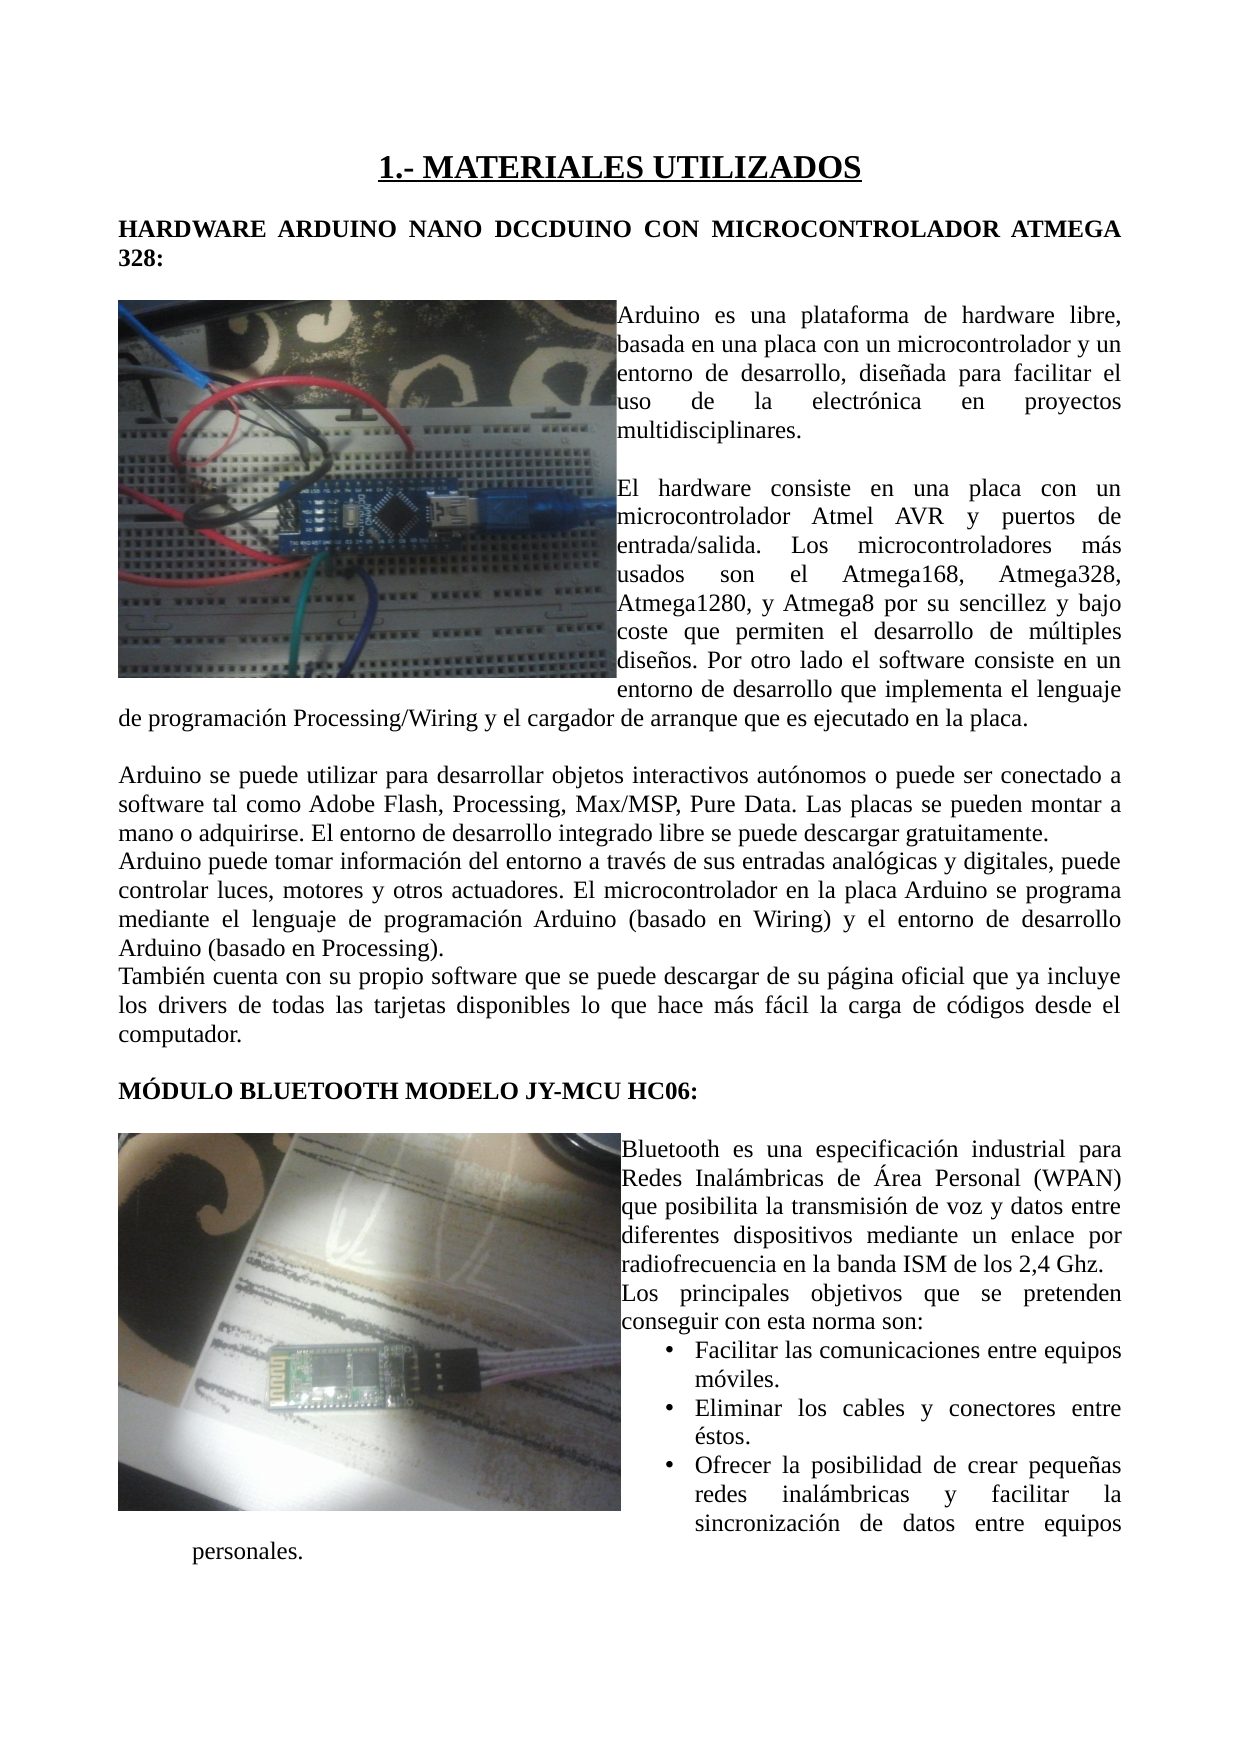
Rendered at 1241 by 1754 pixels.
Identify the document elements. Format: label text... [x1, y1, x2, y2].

text Bluetooth es una especificación industrial para Redes Inalámbricas de Área Personal (WPAN) que posibilita la transmisión de voz y datos entre diferentes dispositivos mediante un enlace por radiofrecuencia en la banda ISM de los 2,4 Ghz. [621, 1134, 1122, 1278]
list Facilitar las comunicaciones entre equipos móviles. [621, 1335, 1122, 1393]
text MÓDULO BLUETOOTH MODELO JY-MCU HC06: [118, 1076, 1122, 1105]
text El hardware consiste en una placa con un microcontrolador Atmel AVR y puertos de entrada/salida. Los microcontroladores más usados son el Atmega168, Atmega328, Atmega1280, y Atmega8 por su sencillez y bajo coste que permiten el desarrollo de múltiples diseños. Por otro lado el software consiste en un entorno de desarrollo que implementa el lenguaje de programación Processing/Wiring y el cargador de arranque que es ejecutado en la placa. [118, 473, 1122, 731]
text También cuenta con su propio software que se puede descargar de su página oficial que ya incluye los drivers de todas las tarjetas disponibles lo que hace más fácil la carga de códigos desde el computador. [118, 961, 1122, 1048]
list Eliminar los cables y conectores entre éstos. [621, 1393, 1122, 1450]
text Arduino es una plataforma de hardware libre, basada en una placa con un microcontrolador y un entorno de desarrollo, diseñada para facilitar el uso de la electrónica en proyectos multidisciplinares. [617, 300, 1122, 444]
list Ofrecer la posibilidad de crear pequeñas redes inalámbricas y facilitar la sincronización de datos entre equipos personales. [162, 1450, 1122, 1565]
text Arduino se puede utilizar para desarrollar objetos interactivos autónomos o puede ser conectado a software tal como Adobe Flash, Processing, Max/MSP, Pure Data. Las placas se pueden montar a mano o adquirirse. El entorno de desarrollo integrado libre se puede descargar gratuitamente. [118, 760, 1122, 846]
text 1.- MATERIALES UTILIZADOS [118, 147, 1122, 185]
picture [118, 300, 617, 678]
picture [118, 1133, 621, 1511]
text HARDWARE ARDUINO NANO DCCDUINO CON MICROCONTROLADOR ATMEGA 328: [118, 214, 1122, 271]
text Arduino puede tomar información del entorno a través de sus entradas analógicas y digitales, puede controlar luces, motores y otros actuadores. El microcontrolador en la placa Arduino se programa mediante el lenguaje de programación Arduino (basado en Wiring) y el entorno de desarrollo Arduino (basado en Processing). [118, 846, 1122, 961]
text Los principales objetivos que se pretenden conseguir con esta norma son: [621, 1278, 1122, 1335]
